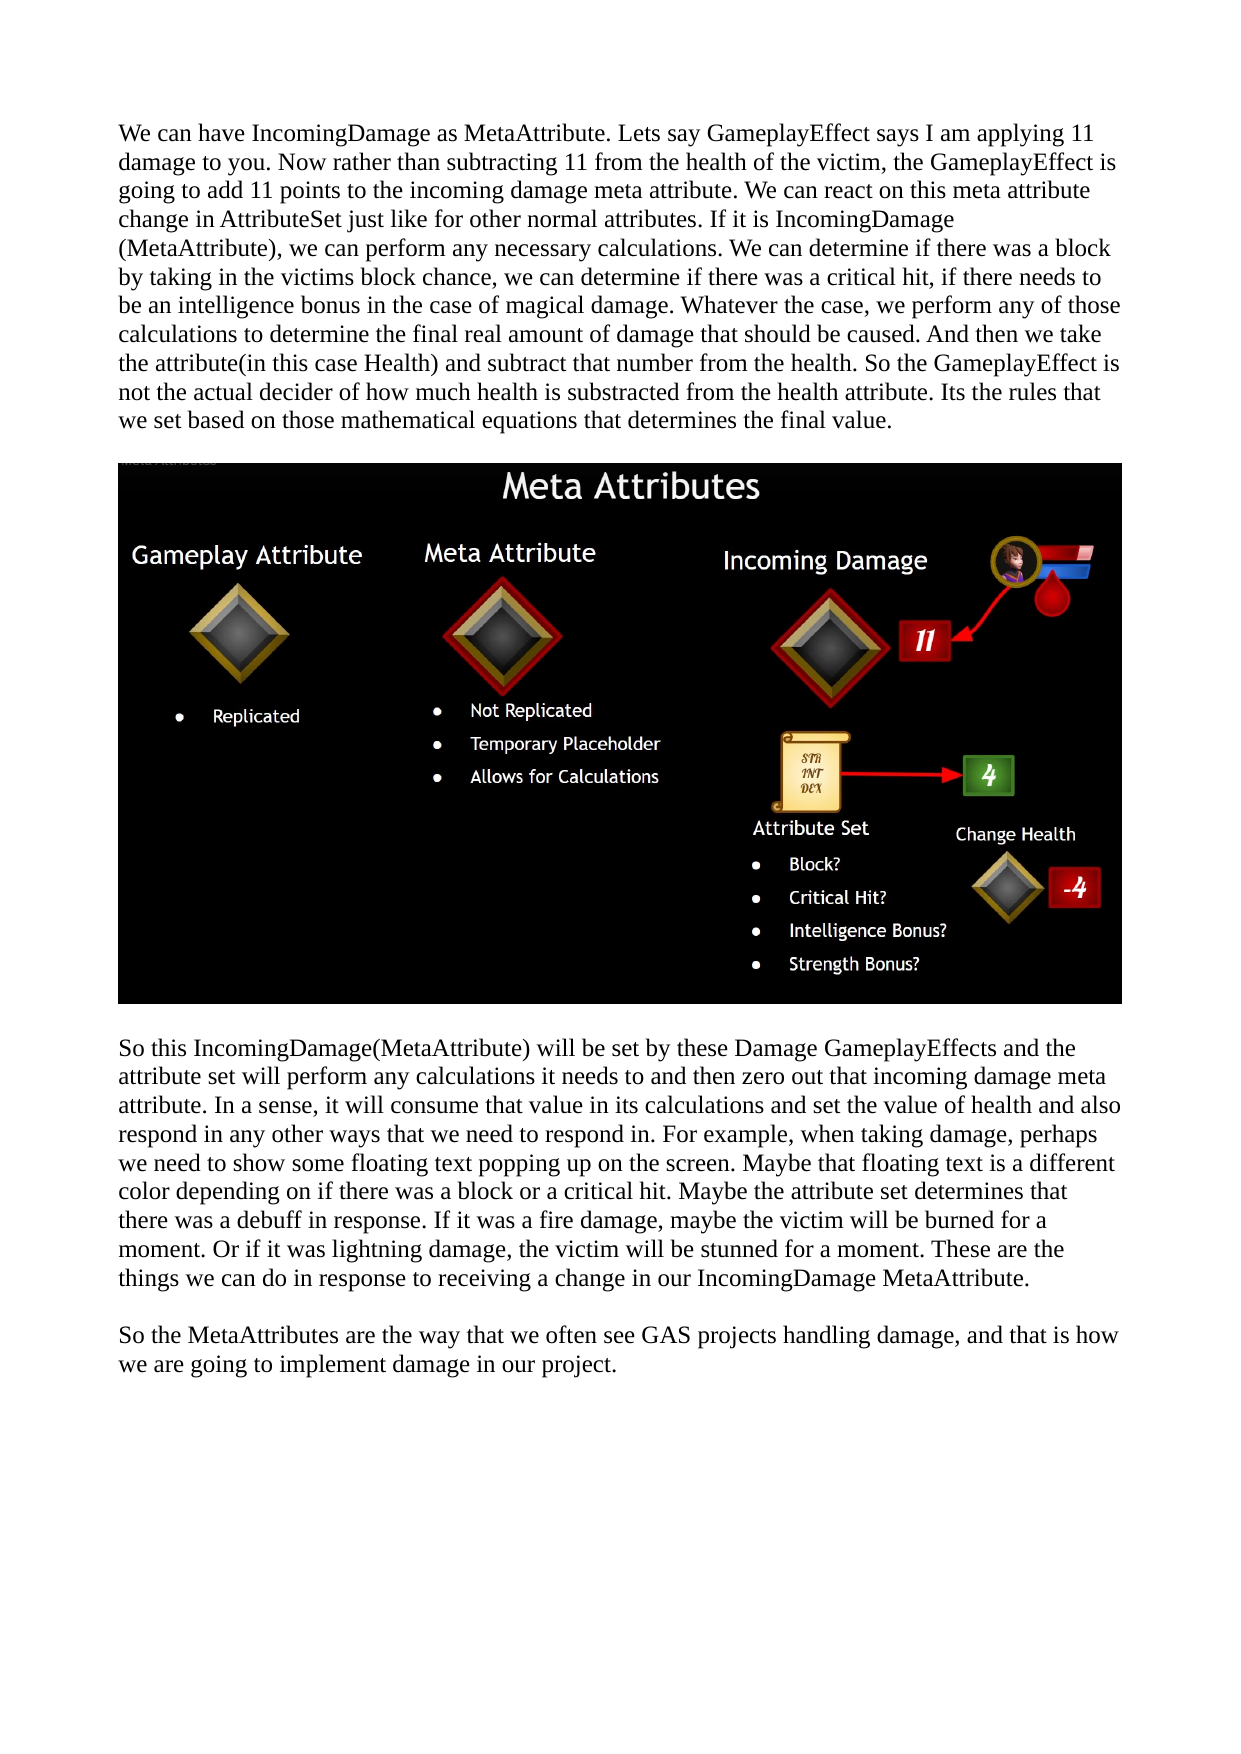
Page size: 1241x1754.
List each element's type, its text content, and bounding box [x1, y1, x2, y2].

text So this IncomingDamage(MetaAttribute) will be set by these Damage GameplayEffects and the attribute set will perform any calculations it needs to and then zero out that incoming damage meta attribute. In a sense, it will consume that value in its calculations and set the value of health and also respond in any other ways that we need to respond in. For example, when taking damage, perhaps we need to show some floating text popping up on the screen. Maybe that floating text is a different color depending on if there was a block or a critical hit. Maybe the attribute set determines that there was a debuff in response. If it was a fire damage, maybe the victim will be burned for a moment. Or if it was lightning damage, the victim will be stunned for a moment. These are the things we can do in response to receiving a change in our IncomingDamage MetaAttribute. [118, 1033, 1122, 1291]
text So the MetaAttributes are the way that we often see GAS projects handling damage, and that is how we are going to implement damage in our project. [118, 1320, 1122, 1378]
picture [118, 463, 1122, 1004]
text We can have IncomingDamage as MetaAttribute. Lets say GameplayEffect says I am applying 11 damage to you. Now rather than subtracting 11 from the health of the victim, the GameplayEffect is going to add 11 points to the incoming damage meta attribute. We can react on this meta attribute change in AttributeSet just like for other normal attributes. If it is IncomingDamage (MetaAttribute), we can perform any necessary calculations. We can determine if there was a block by taking in the victims block chance, we can determine if there was a critical hit, if there needs to be an intelligence bonus in the case of magical damage. Whatever the case, we perform any of those calculations to determine the final real amount of damage that should be caused. And then we take the attribute(in this case Health) and subtract that number from the health. So the GameplayEffect is not the actual decider of how much health is substracted from the health attribute. Its the rules that we set based on those mathematical equations that determines the final value. [118, 118, 1122, 434]
